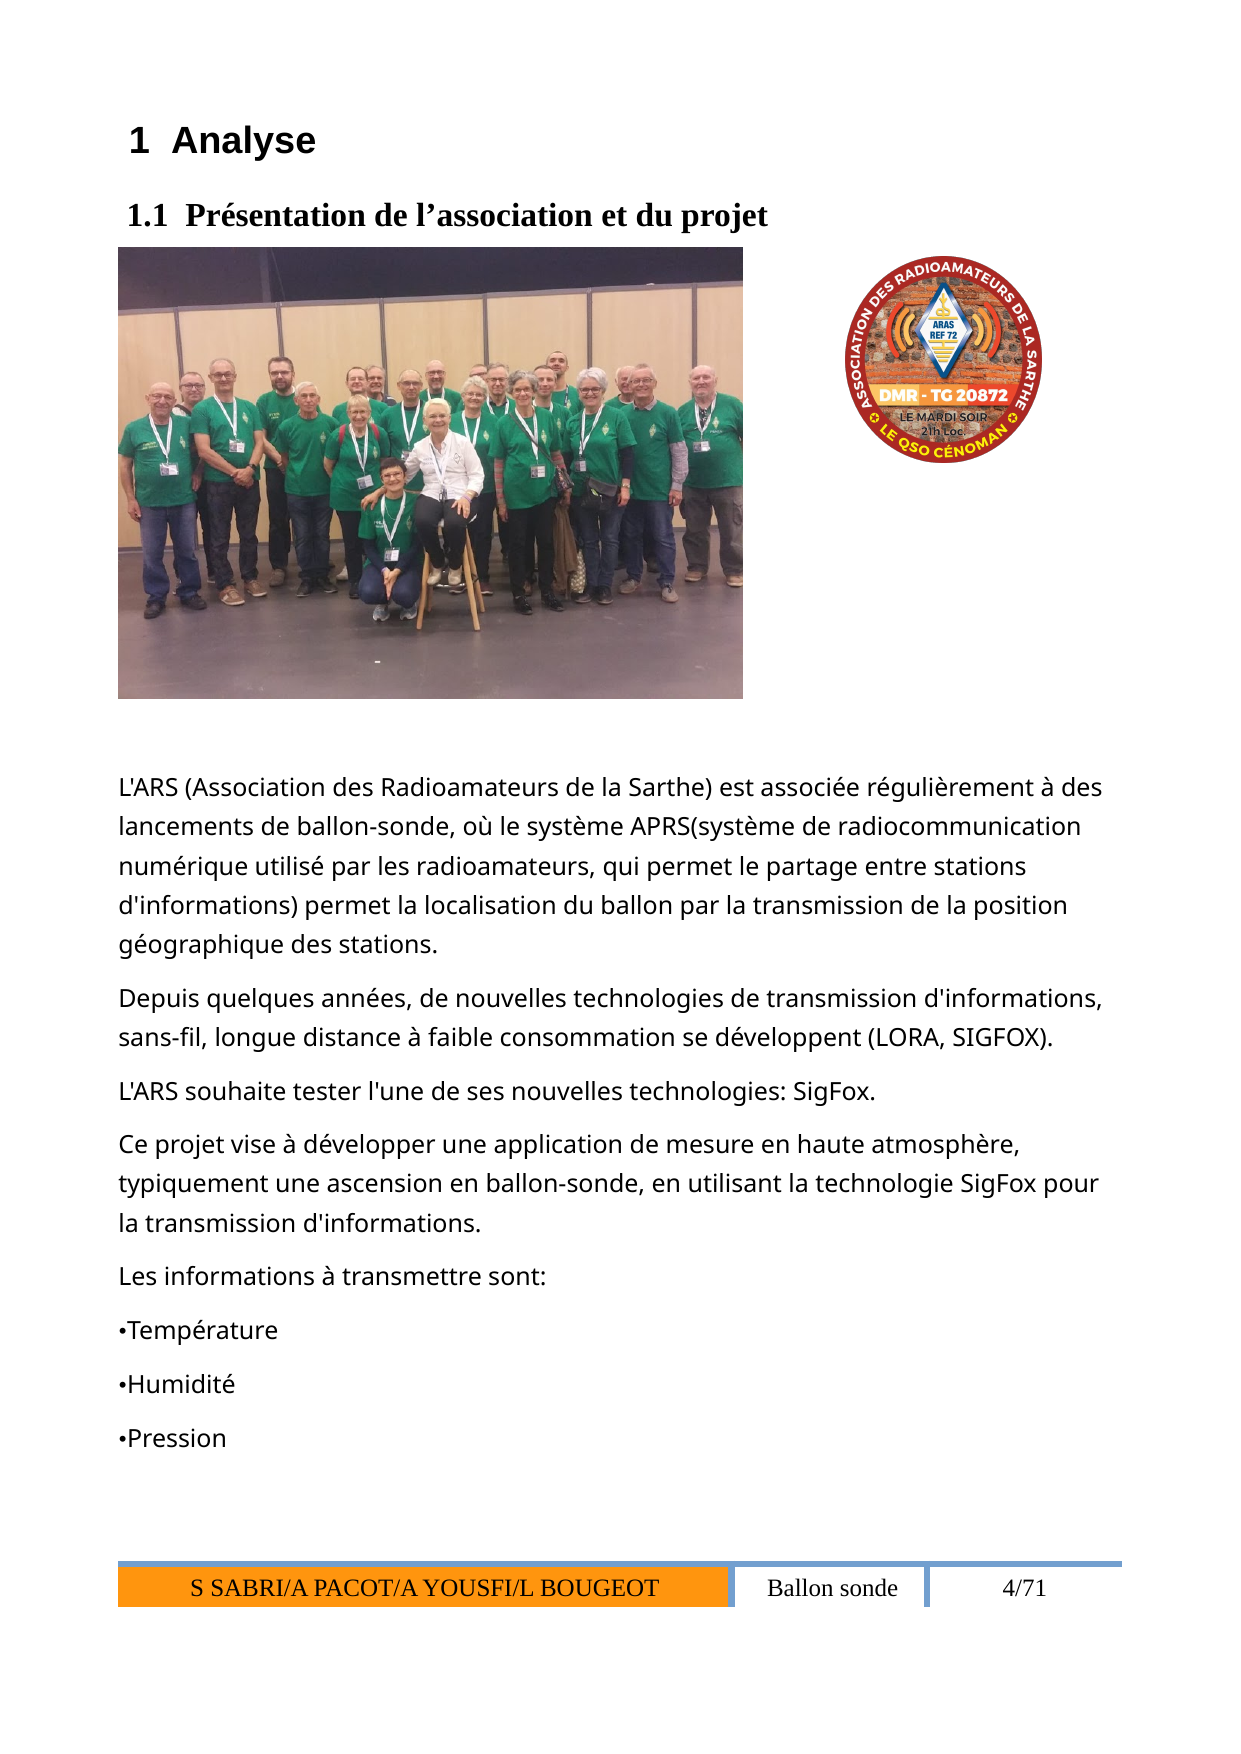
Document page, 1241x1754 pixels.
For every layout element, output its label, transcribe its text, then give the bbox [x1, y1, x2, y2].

text Depuis quelques années, de nouvelles technologies de transmission d'informations, sans-fil, longue distance à faible consommation se développent (LORA, SIGFOX). [118, 980, 1122, 1053]
text L'ARS (Association des Radioamateurs de la Sarthe) est associée régulièrement à des lancements de ballon-sonde, où le système APRS(système de radiocommunication numérique utilisé par les radioamateurs, qui permet le partage entre stations d'informations) permet la localisation du ballon par la transmission de la position géographique des stations. [118, 770, 1122, 961]
text Les informations à transmettre sont: [118, 1259, 1122, 1293]
text •Température [118, 1313, 1122, 1347]
text L'ARS souhaite tester l'une de ses nouvelles technologies: SigFox. [118, 1073, 1122, 1107]
picture [845, 256, 1042, 463]
text •Humidité [118, 1367, 1122, 1401]
text Ce projet vise à développer une application de mesure en haute atmosphère, typiquement une ascension en ballon-sonde, en utilisant la technologie SigFox pour la transmission d'informations. [118, 1127, 1122, 1239]
subtitle Présentation de l’association et du projet [118, 195, 1122, 234]
text •Pression [118, 1420, 1122, 1454]
picture [118, 247, 743, 699]
subtitle Analyse [118, 118, 1122, 162]
